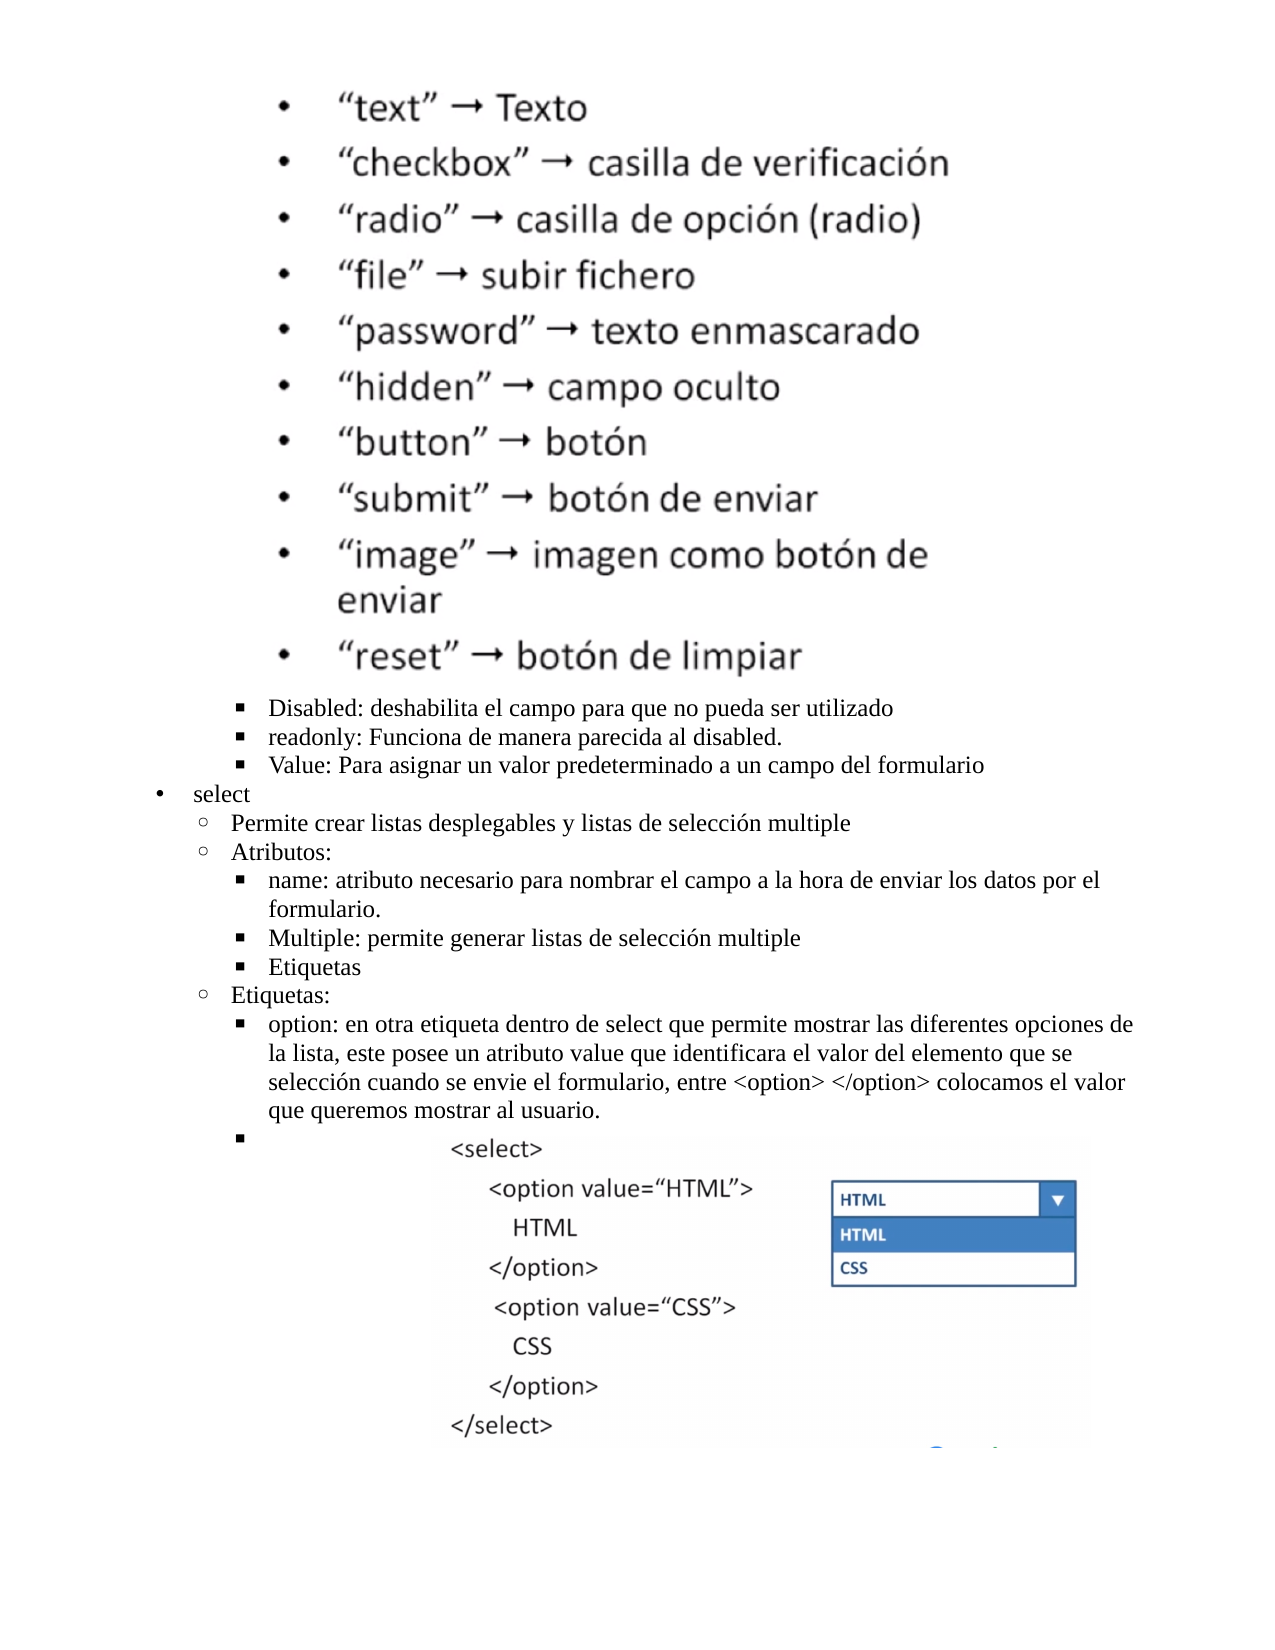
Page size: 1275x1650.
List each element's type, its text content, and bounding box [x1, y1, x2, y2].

picture [430, 1136, 1092, 1448]
picture [266, 89, 958, 691]
list Multiple: permite generar listas de selección multiple [231, 923, 1157, 952]
list Etiquetas [231, 952, 1157, 981]
list Permite crear listas desplegables y listas de selección multiple [193, 808, 1157, 837]
list name: atributo necesario para nombrar el campo a la hora de enviar los datos por el formulario. [231, 866, 1157, 923]
list Atributos: [193, 837, 1157, 866]
list option: en otra etiqueta dentro de select que permite mostrar las diferentes opciones de la lista, este posee un atributo value que identificara el valor del elemento que se selección cuando se envie el formulario, entre <option> </option> colocamos el valor que queremos mostrar al usuario. [231, 1009, 1157, 1124]
list Etiquetas: [193, 981, 1157, 1009]
list Disabled: deshabilita el campo para que no pueda ser utilizado [231, 693, 1157, 722]
list Value: Para asignar un valor predeterminado a un campo del formulario [231, 751, 1157, 779]
list readonly: Funciona de manera parecida al disabled. [231, 722, 1157, 751]
list select [156, 779, 1157, 808]
